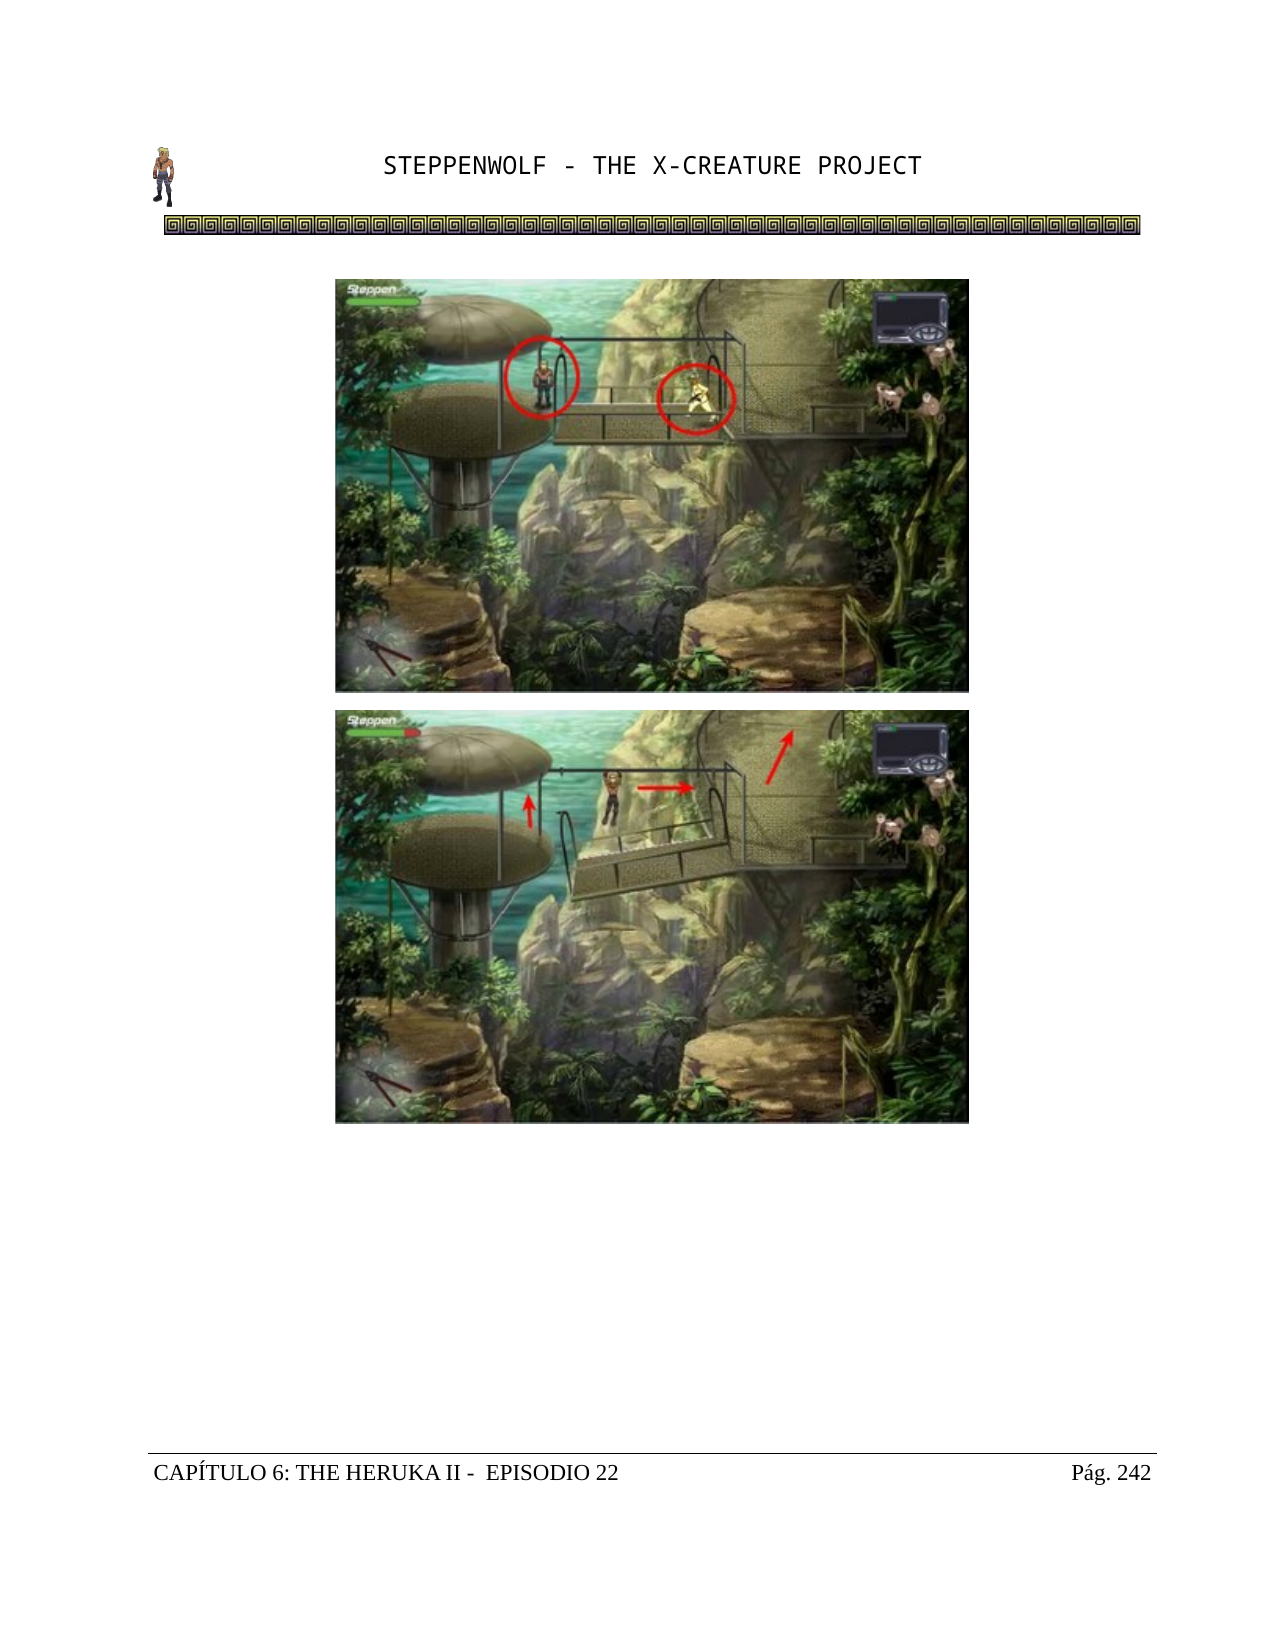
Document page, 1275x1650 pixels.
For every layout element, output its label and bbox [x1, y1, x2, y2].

picture [147, 147, 181, 207]
picture [335, 279, 969, 693]
picture [164, 215, 1141, 235]
picture [335, 710, 969, 1124]
